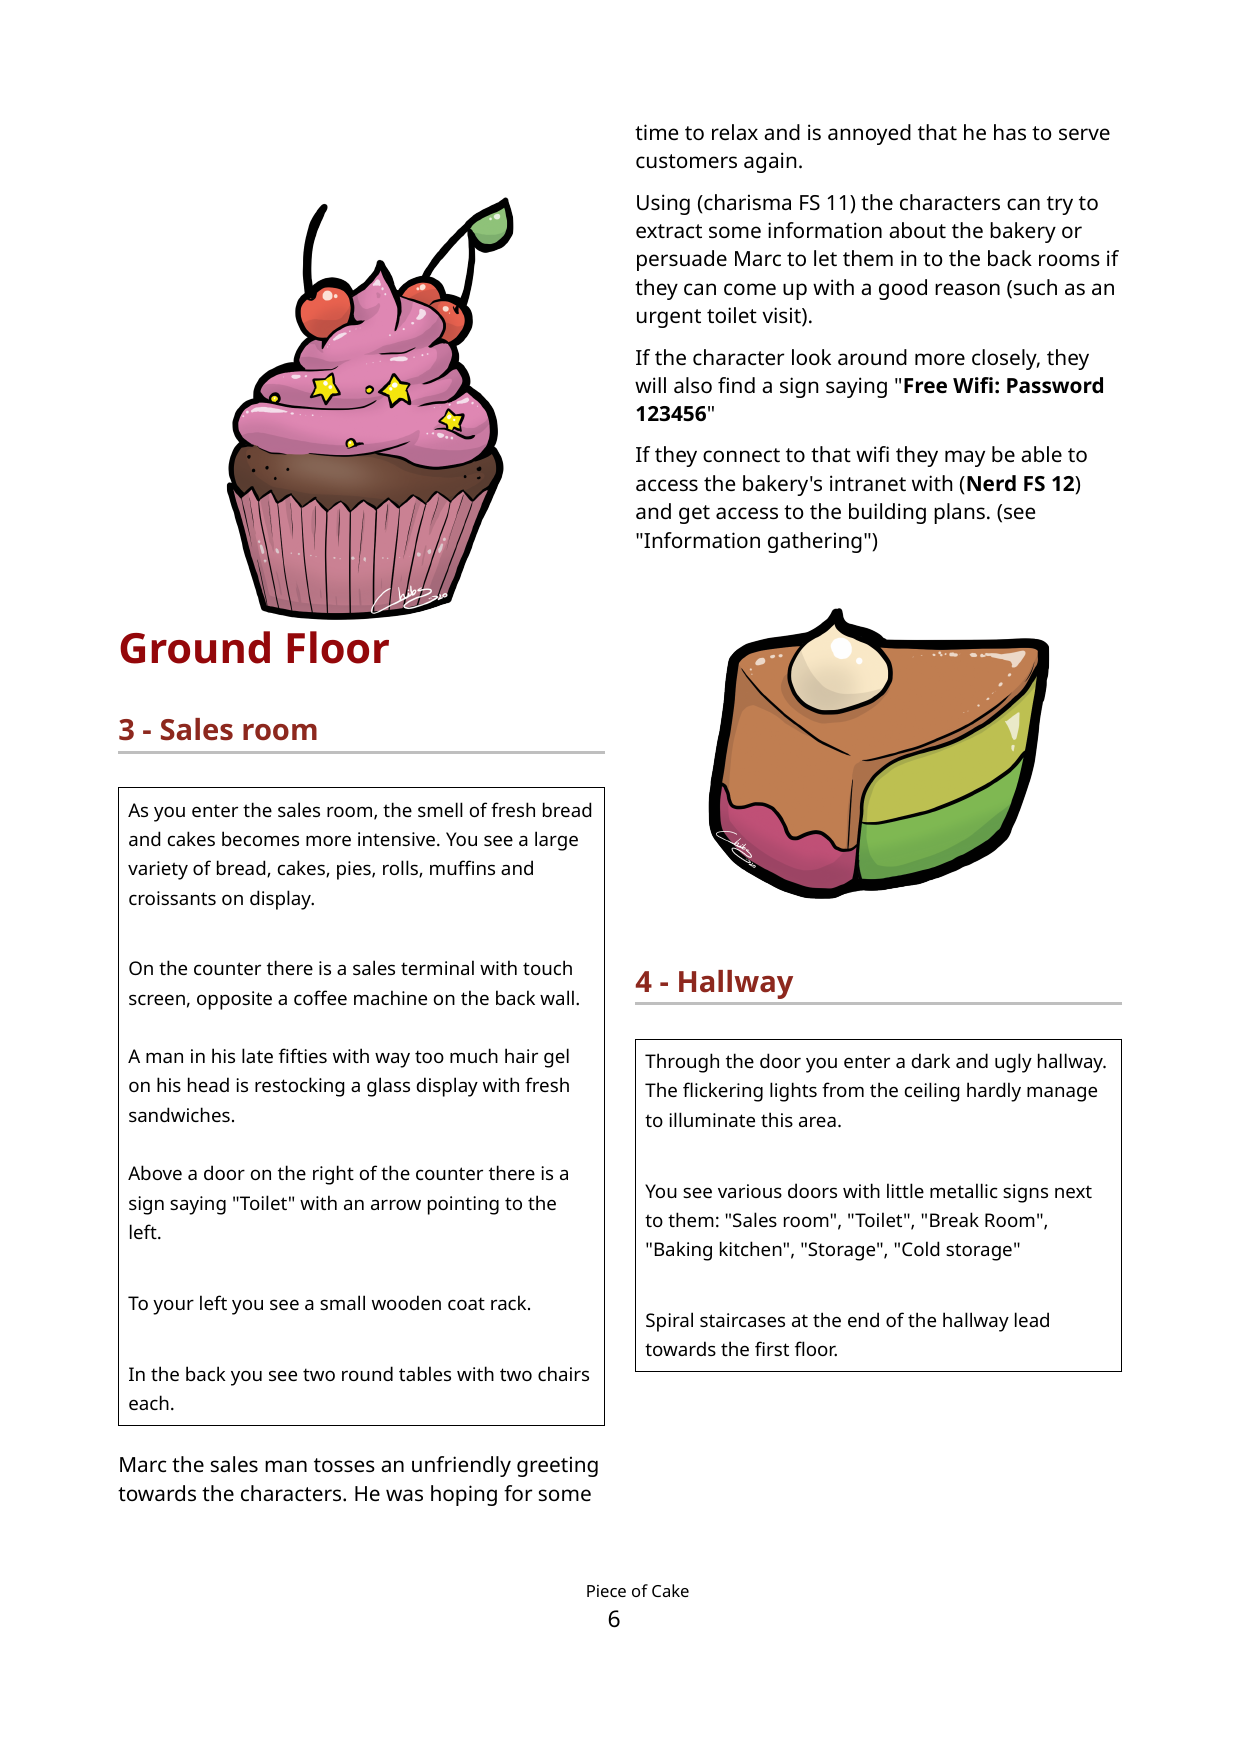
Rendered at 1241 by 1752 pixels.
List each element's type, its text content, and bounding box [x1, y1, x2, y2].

subtitle Ground Floor [118, 169, 605, 676]
picture [226, 197, 514, 620]
picture [708, 608, 1050, 899]
text To your left you see a small wooden coat rack. [119, 1280, 604, 1316]
subtitle 4 - Hallway [635, 961, 1122, 1002]
text Through the door you enter a dark and ugly hallway. The flickering lights from the ceiling hardly manage to illuminate this area. [636, 1040, 1121, 1133]
subtitle 3 - Sales room [118, 709, 605, 751]
text As you enter the sales room, the smell of fresh bread and cakes becomes more intensive. You see a large variety of bread, cakes, pies, rolls, muffins and croissants on display. [119, 788, 604, 910]
text Marc the sales man tosses an unfriendly greeting towards the characters. He was hoping for some [118, 1450, 605, 1507]
text In the back you see two round tables with two chairs each. [119, 1351, 604, 1425]
text Spiral staircases at the end of the hallway lead towards the first floor. [636, 1297, 1121, 1371]
text Using (charisma FS 11) the characters can try to extract some information about the bakery or persuade Marc to let them in to the back rooms if they can come up with a good reason (such as an urgent toilet visit). [635, 188, 1122, 330]
text You see various doors with little metallic signs next to them: "Sales room", "Toilet", "Break Room", "Baking kitchen", "Storage", "Cold storage" [636, 1168, 1121, 1262]
text On the counter there is a sales terminal with touch screen, opposite a coffee machine on the back wall. A man in his late fifties with way too much hair gel on his head is restocking a glass display with fresh sandwiches. Above a door on the right of the counter there is a sign saying "Toilet" with an arrow pointing to the left. [119, 946, 604, 1245]
text time to relax and is annoyed that he has to serve customers again. [635, 118, 1122, 175]
text If the character look around more closely, they will also find a sign saying "Free Wifi: Password 123456" [635, 343, 1122, 428]
text If they connect to that wifi they may be able to access the bakery's intranet with (Nerd FS 12) and get access to the building plans. (see "Information gathering") [635, 441, 1122, 554]
